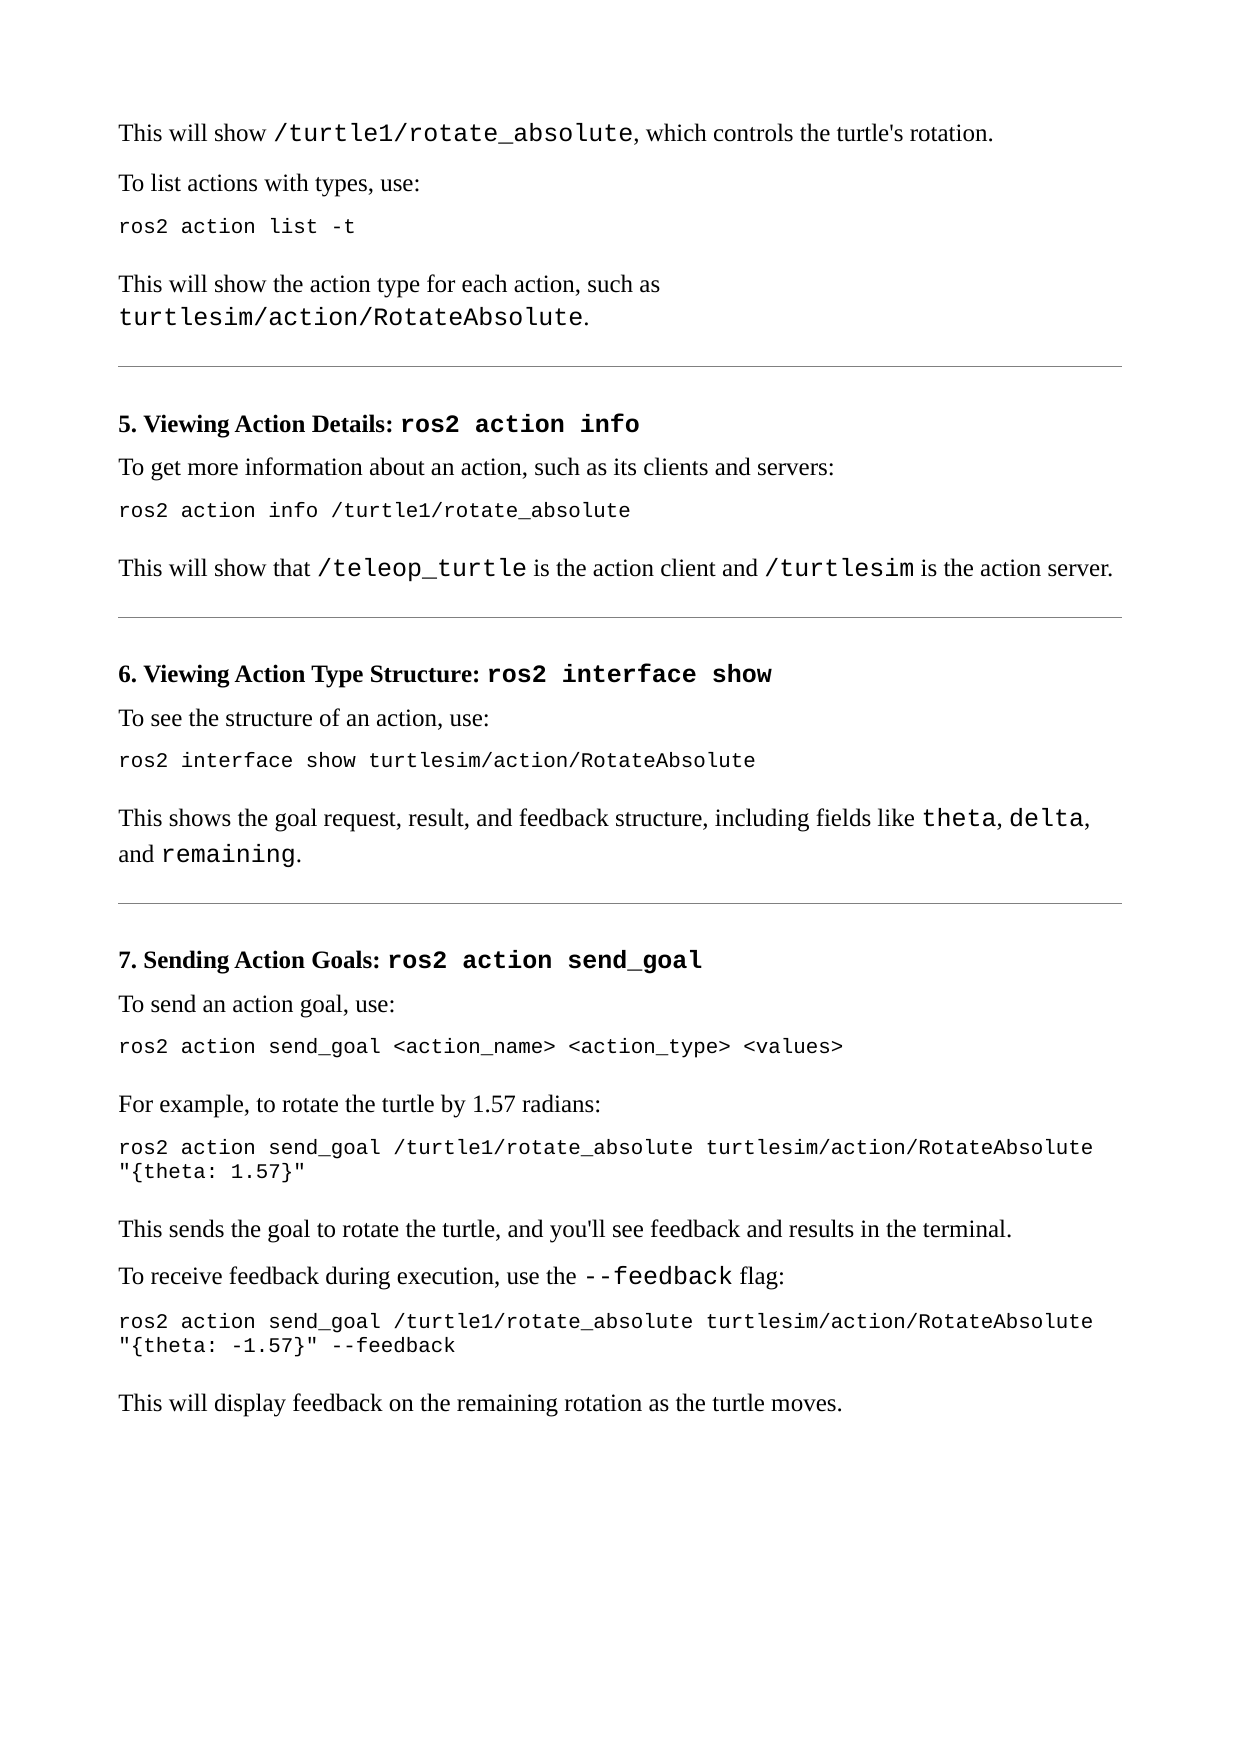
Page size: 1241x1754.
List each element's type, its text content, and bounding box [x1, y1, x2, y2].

text To see the structure of an action, use: [118, 703, 1122, 732]
text This sends the goal to rotate the turtle, and you'll see feedback and results in the terminal. [118, 1214, 1122, 1243]
text ros2 interface show turtlesim/action/RotateAbsolute [118, 750, 1122, 774]
text ros2 action send_goal /turtle1/rotate_absolute turtlesim/action/RotateAbsolute "{theta: -1.57}" --feedback [118, 1311, 1122, 1359]
text ros2 action send_goal <action_name> <action_type> <values> [118, 1036, 1122, 1060]
text This will display feedback on the remaining rotation as the turtle moves. [118, 1388, 1122, 1417]
text For example, to rotate the turtle by 1.57 radians: [118, 1089, 1122, 1118]
subtitle 6. Viewing Action Type Structure: ros2 interface show [118, 659, 1122, 690]
text ros2 action list -t [118, 216, 1122, 239]
text ros2 action send_goal /turtle1/rotate_absolute turtlesim/action/RotateAbsolute "{theta: 1.57}" [118, 1137, 1122, 1184]
text To get more information about an action, such as its clients and servers: [118, 452, 1122, 481]
text To list actions with types, use: [118, 168, 1122, 197]
text This will show that /teleop_turtle is the action client and /turtlesim is the action server. [118, 553, 1122, 583]
text This shows the goal request, result, and feedback structure, including fields like theta, delta, and remaining. [118, 803, 1122, 869]
text To send an action goal, use: [118, 989, 1122, 1017]
subtitle 7. Sending Action Goals: ros2 action send_goal [118, 945, 1122, 976]
text This will show /turtle1/rotate_absolute, which controls the turtle's rotation. [118, 118, 1122, 149]
text ros2 action info /turtle1/rotate_absolute [118, 499, 1122, 523]
text To receive feedback during execution, use the --feedback flag: [118, 1261, 1122, 1292]
text This will show the action type for each action, such as turtlesim/action/RotateAbsolute. [118, 269, 1122, 333]
subtitle 5. Viewing Action Details: ros2 action info [118, 409, 1122, 439]
